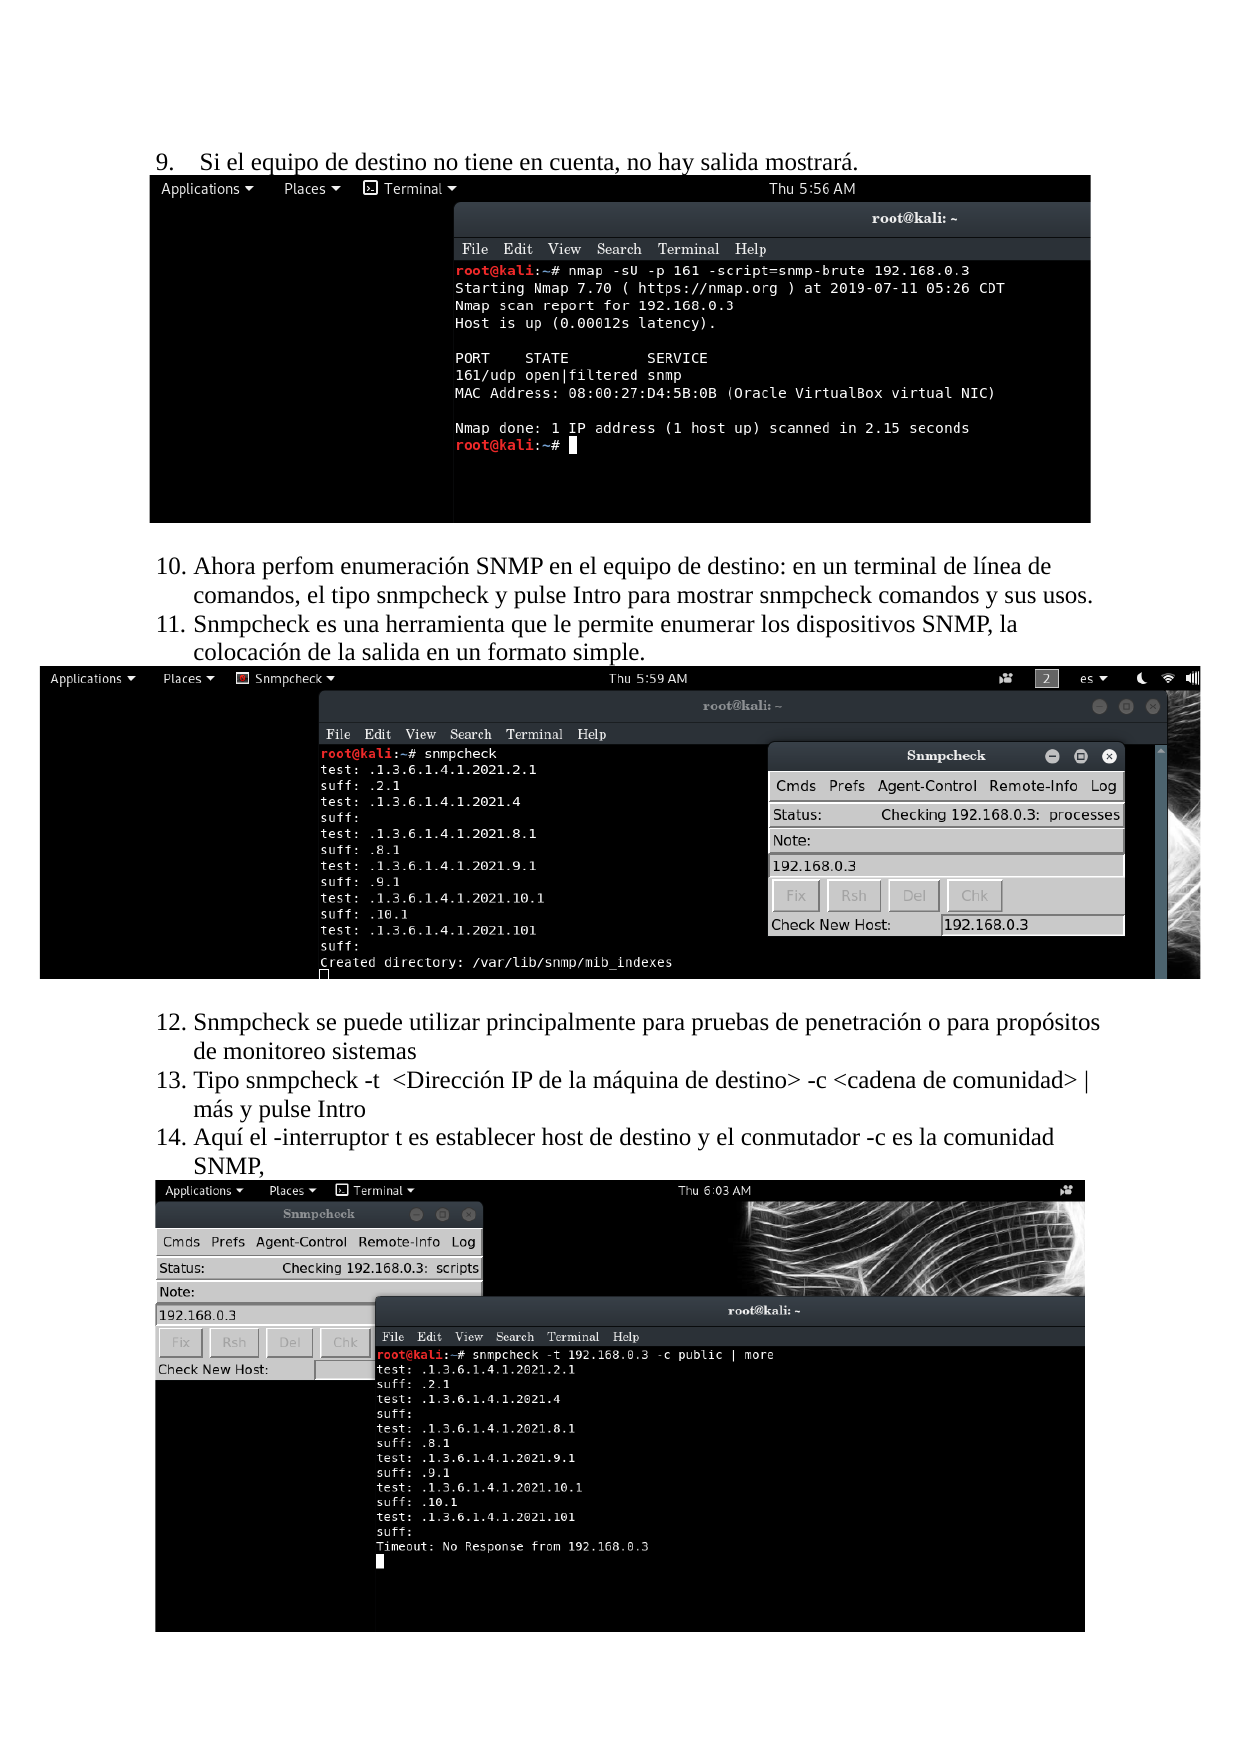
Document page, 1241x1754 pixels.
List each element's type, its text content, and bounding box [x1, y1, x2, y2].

list Si el equipo de destino no tiene en cuenta, no hay salida mostrará. [156, 147, 1122, 176]
list Tipo snmpcheck -t <Dirección IP de la máquina de destino> -c <cadena de comunidad> | más y pulse Intro [156, 1065, 1122, 1122]
list Snmpcheck es una herramienta que le permite enumerar los dispositivos SNMP, la colocación de la salida en un formato simple. [156, 609, 1122, 666]
picture [39, 666, 1201, 979]
list Aquí el -interruptor t es establecer host de destino y el conmutador -c es la comunidad SNMP, [156, 1122, 1122, 1180]
picture [149, 175, 1091, 523]
list Snmpcheck se puede utilizar principalmente para pruebas de penetración o para propósitos de monitoreo sistemas [156, 1007, 1122, 1065]
list Ahora perfom enumeración SNMP en el equipo de destino: en un terminal de línea de comandos, el tipo snmpcheck y pulse Intro para mostrar snmpcheck comandos y sus usos. [156, 551, 1122, 609]
picture [155, 1180, 1085, 1632]
